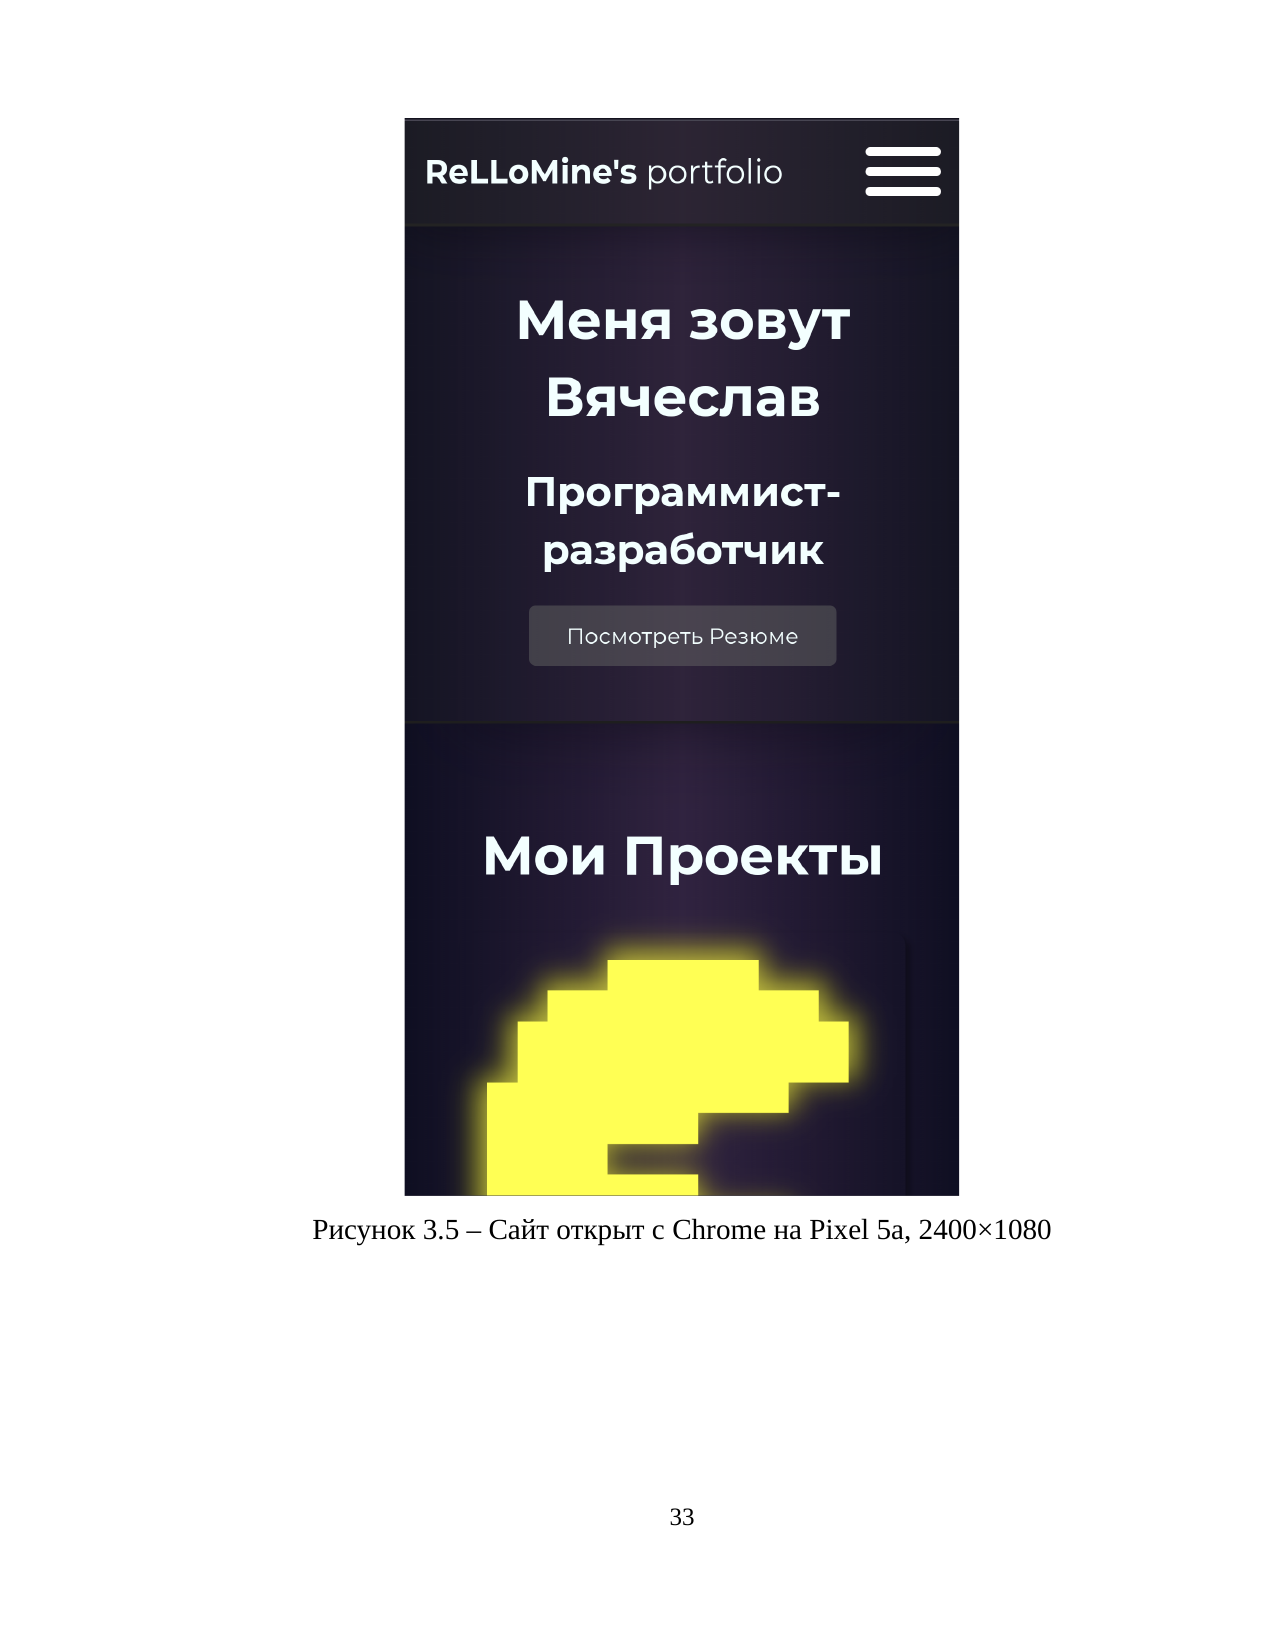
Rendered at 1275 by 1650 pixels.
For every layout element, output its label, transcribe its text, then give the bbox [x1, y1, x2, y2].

picture [404, 118, 960, 1196]
text Рисунок 3.5 – Сайт открыт с Chrome на Pixel 5a, 2400×1080 [177, 1212, 1186, 1246]
